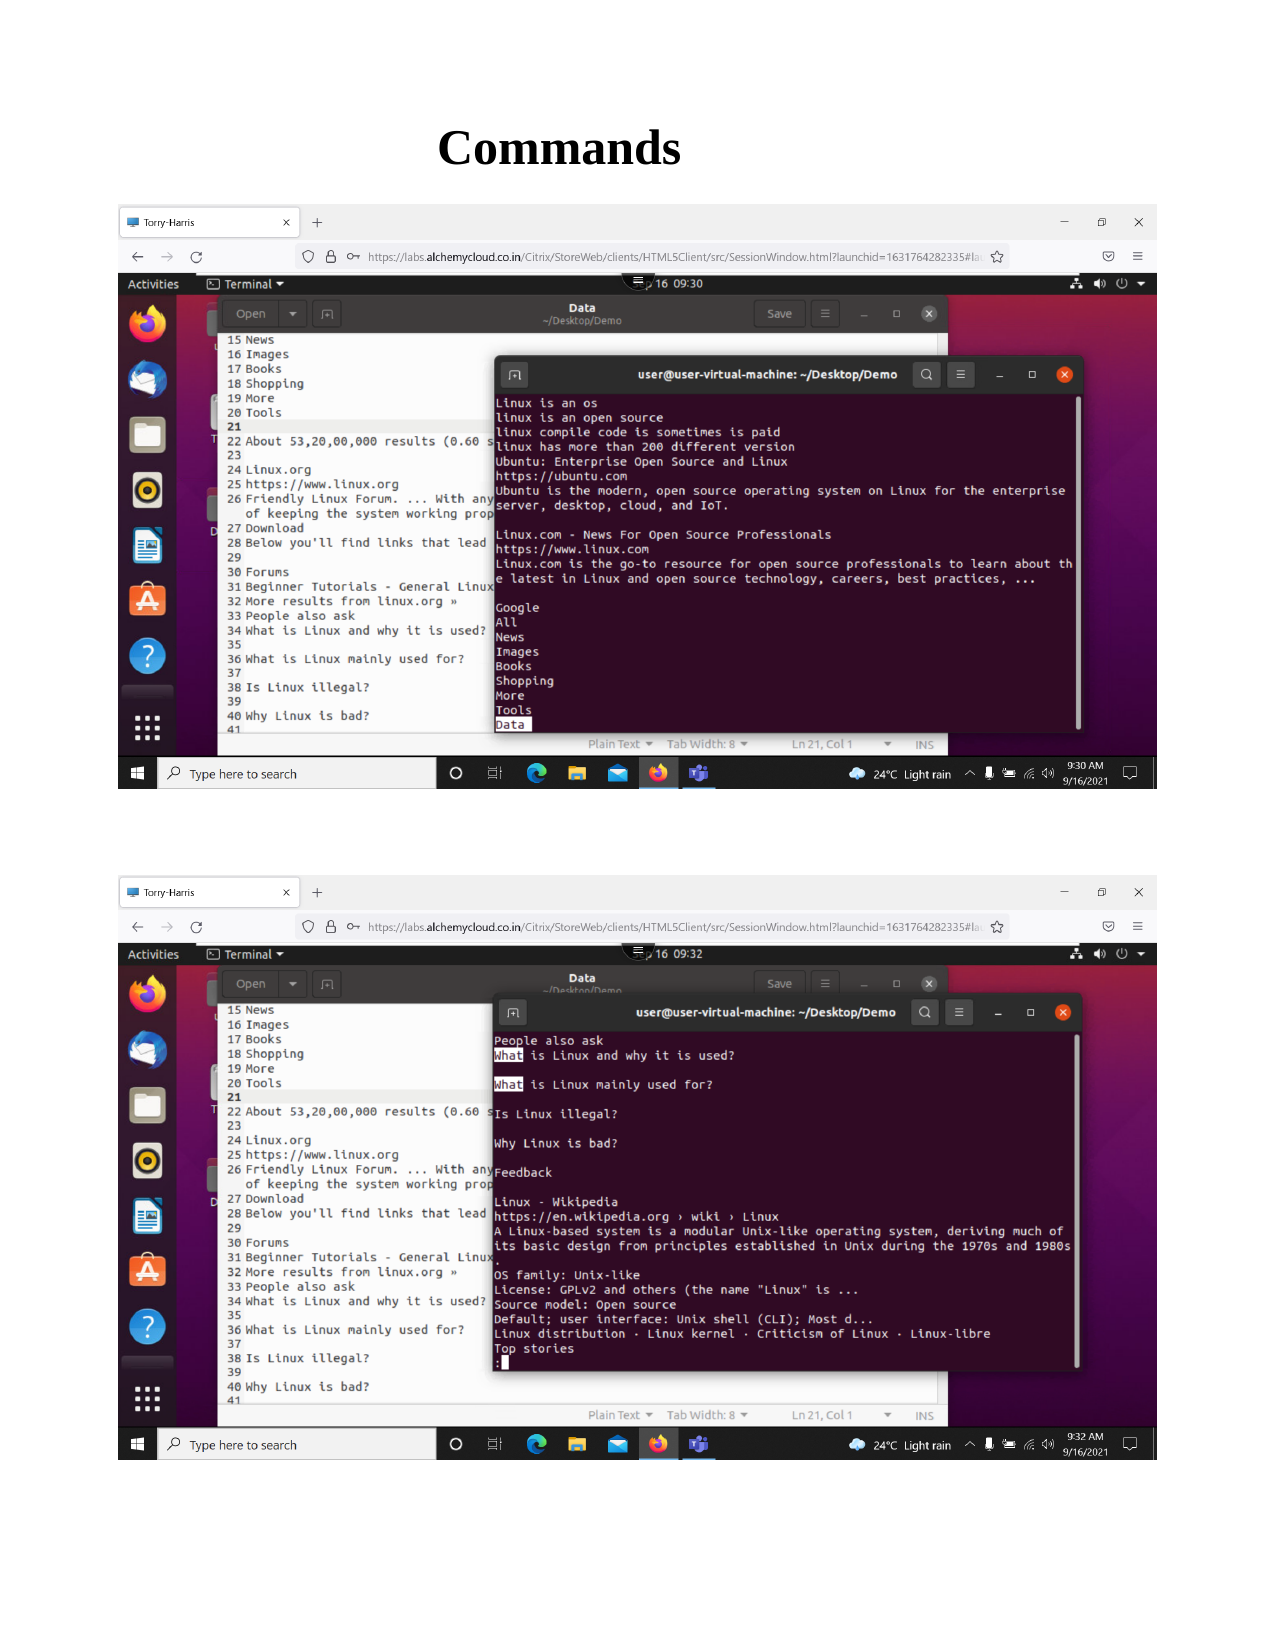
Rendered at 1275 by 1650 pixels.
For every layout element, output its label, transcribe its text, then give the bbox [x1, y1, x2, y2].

picture [118, 875, 1157, 1460]
picture [118, 204, 1157, 789]
text Commands [118, 118, 1157, 176]
